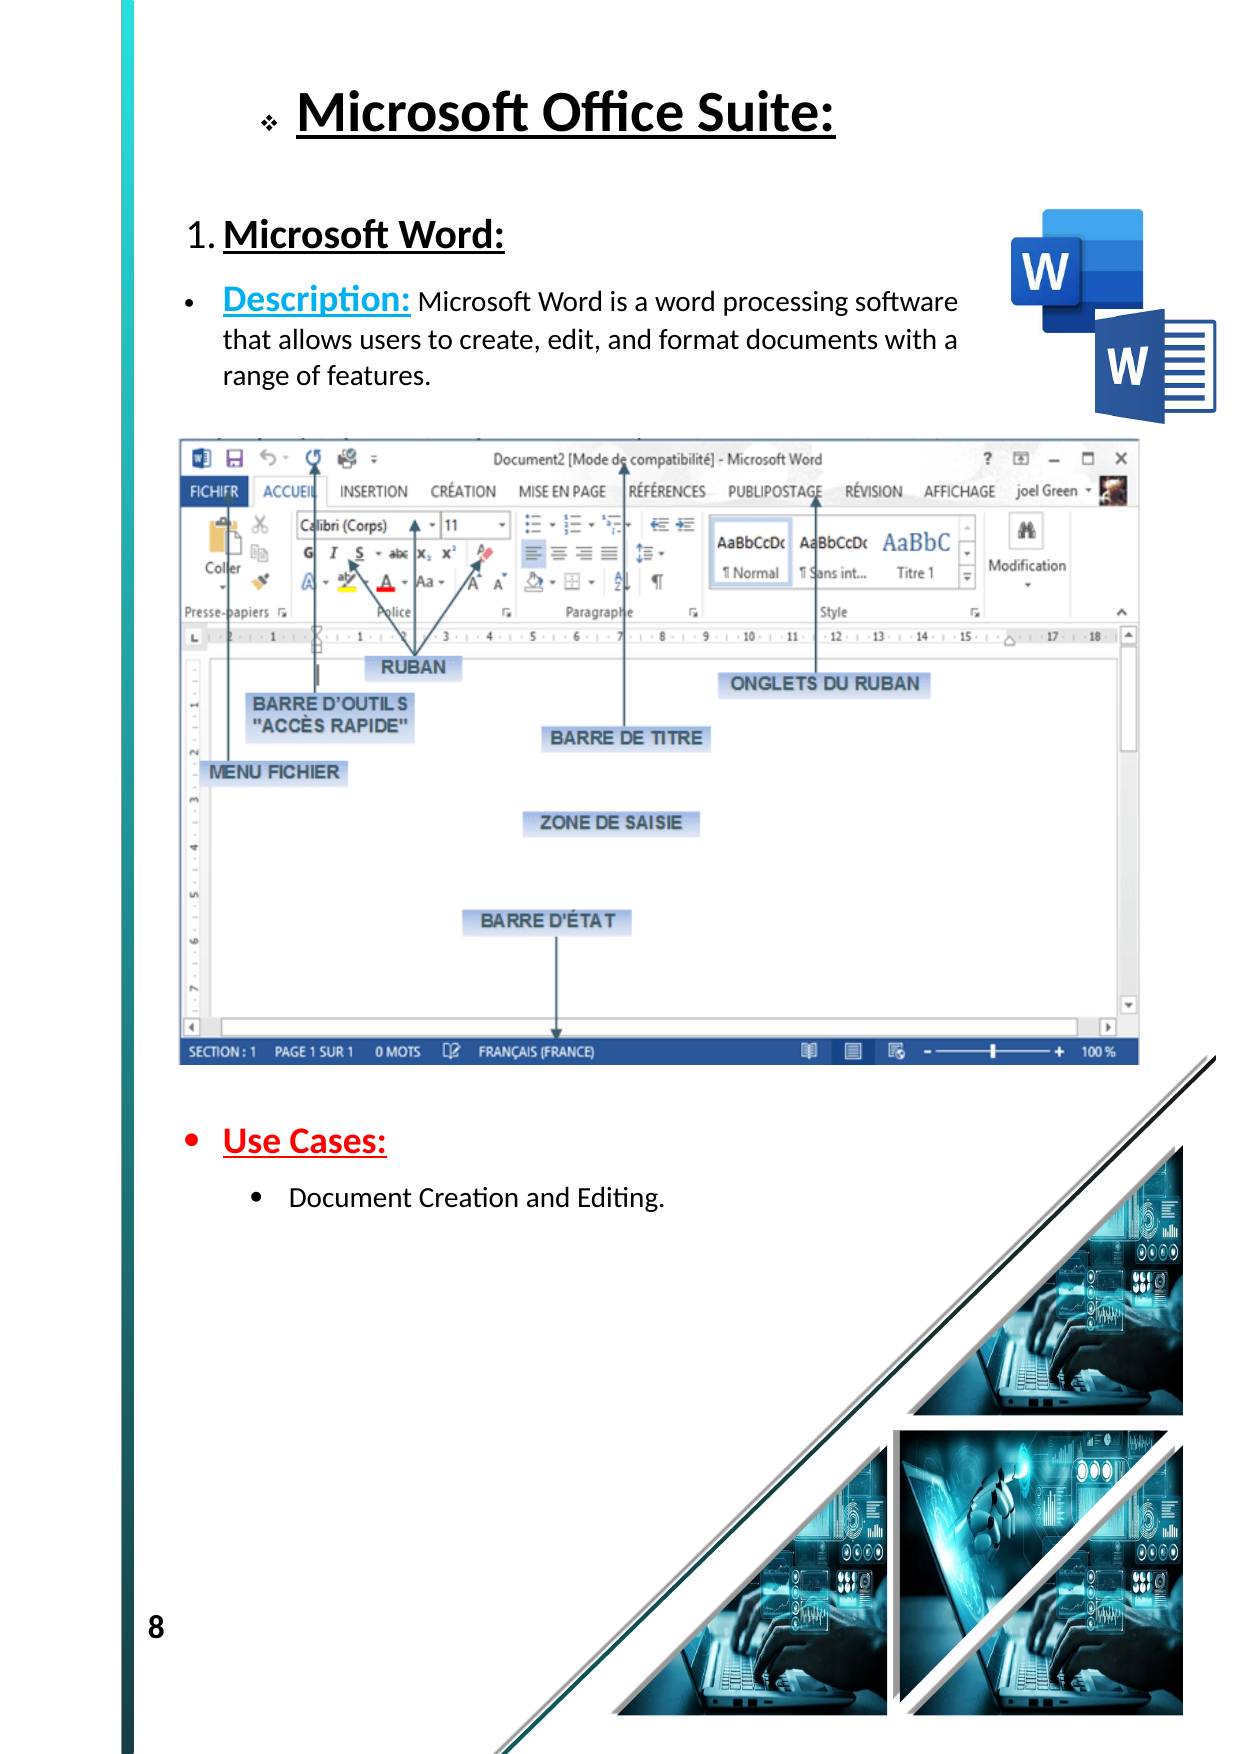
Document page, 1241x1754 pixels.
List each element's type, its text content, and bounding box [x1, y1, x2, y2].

list Description: Microsoft Word is a word processing software that allows users to create, edit, and format documents with a range of features. [185, 275, 1093, 392]
list Microsoft Office Suite: [259, 75, 1093, 146]
list Microsoft Word: [185, 208, 1093, 258]
list Document Creation and Editing. [251, 1179, 1078, 1215]
list [1059, 1182, 1093, 1215]
list Use Cases: [185, 1117, 1093, 1163]
